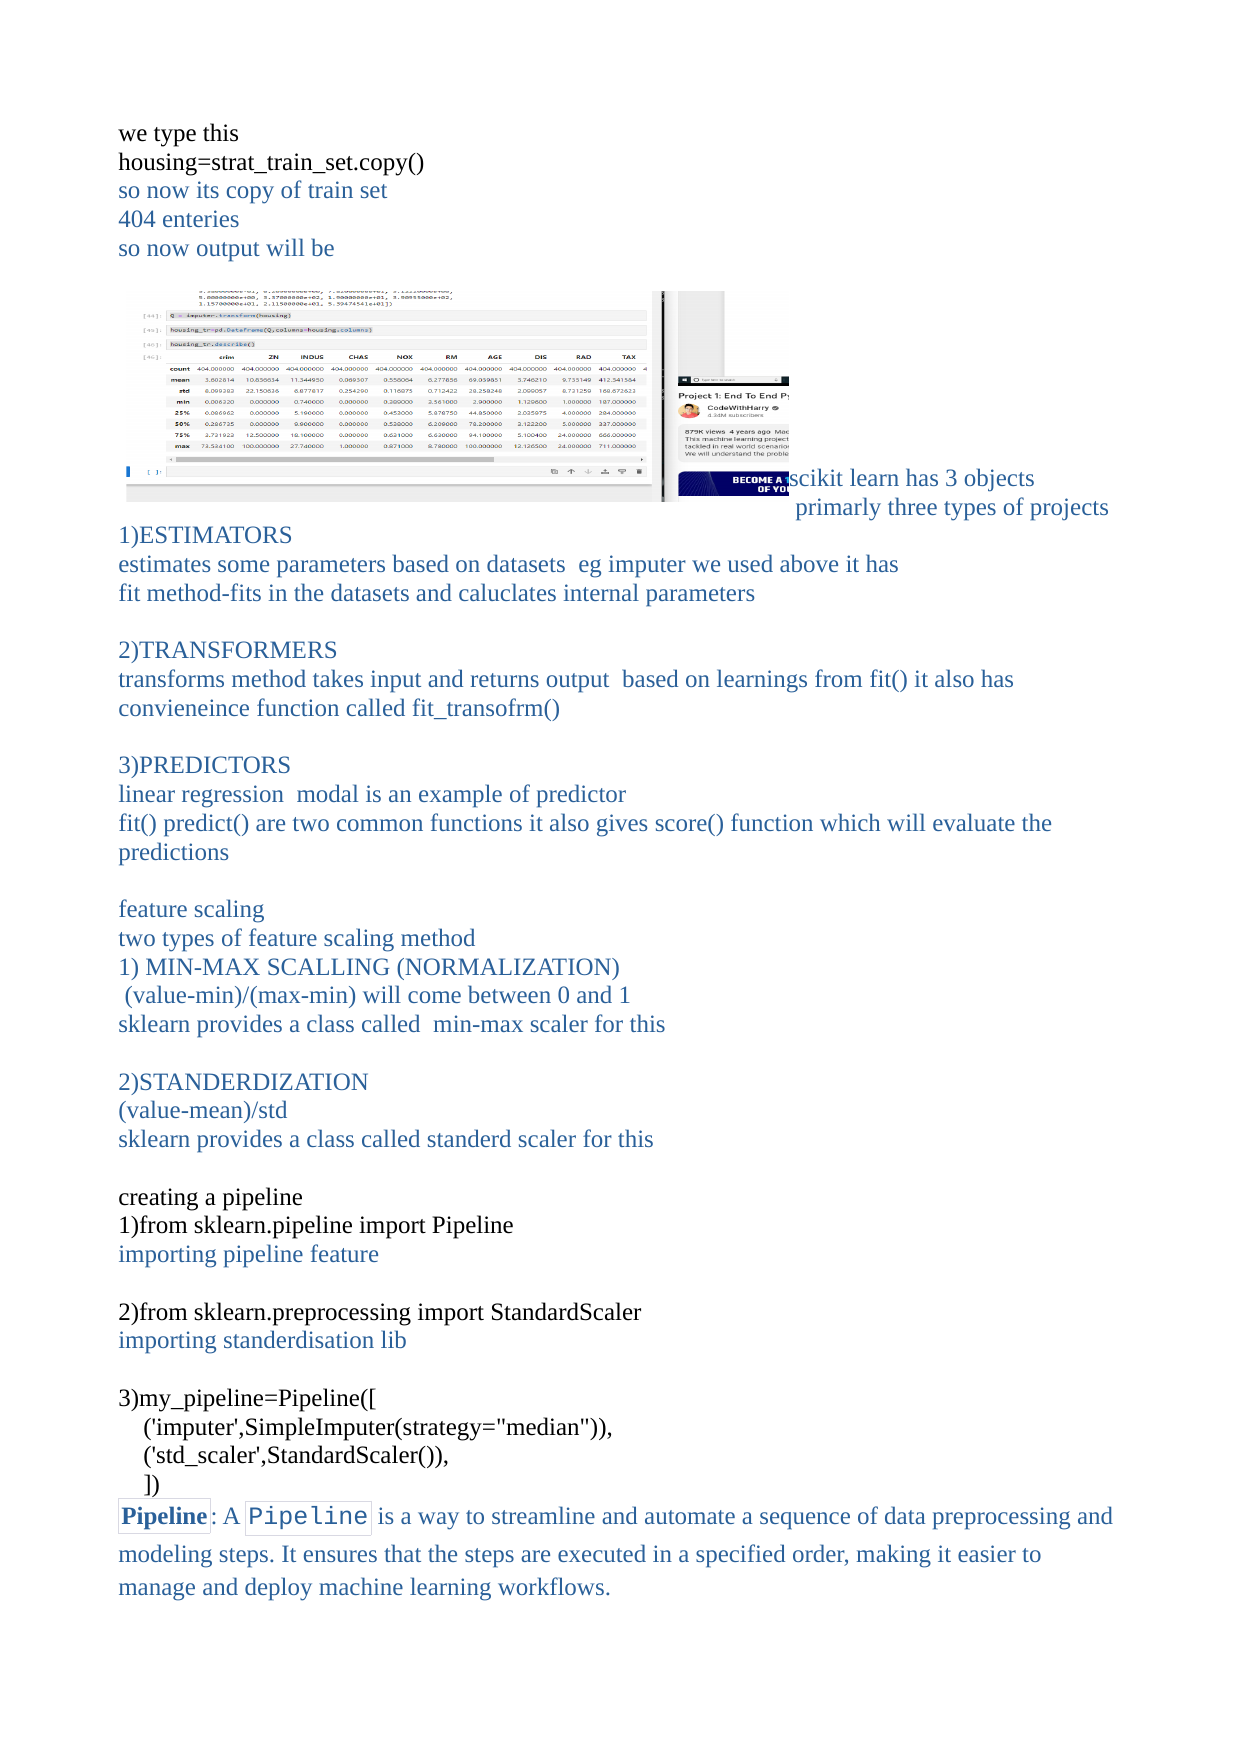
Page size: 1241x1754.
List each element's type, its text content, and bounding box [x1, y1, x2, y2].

text sklearn provides a class called min-max scaler for this [118, 1009, 1122, 1038]
text sklearn provides a class called standerd scaler for this [118, 1124, 1122, 1153]
text transforms method takes input and returns output based on learnings from fit() it also has convieneince function called fit_transofrm() [118, 664, 1122, 722]
text 1) MIN-MAX SCALLING (NORMALIZATION) [118, 952, 1122, 981]
text (value-mean)/std [118, 1096, 1122, 1124]
text feature scaling [118, 894, 1122, 923]
text 404 enteries [118, 204, 1122, 233]
text creating a pipeline [118, 1182, 1122, 1211]
text scikit learn has 3 objects [160, 463, 1122, 492]
text 3)PREDICTORS [118, 751, 1122, 779]
picture [126, 291, 160, 502]
text Pipeline: A Pipeline is a way to streamline and automate a sequence of data preprocessing and modeling steps. It ensures that the steps are executed in a specified order, making it easier to manage and deploy machine learning workflows. [118, 1498, 1122, 1601]
text linear regression modal is an example of predictor [118, 779, 1122, 808]
text 1)ESTIMATORS [118, 521, 1122, 549]
text so now output will be [118, 233, 1122, 262]
text two types of feature scaling method [118, 923, 1122, 952]
text we type this [118, 118, 1122, 147]
text 1)from sklearn.pipeline import Pipeline [118, 1211, 1122, 1239]
text 2)STANDERDIZATION [118, 1067, 1122, 1096]
text importing pipeline feature [118, 1239, 1122, 1268]
text housing=strat_train_set.copy() [118, 147, 1122, 176]
text importing standerdisation lib [118, 1326, 1122, 1354]
text fit() predict() are two common functions it also gives score() function which will evaluate the predictions [118, 808, 1122, 866]
text primarly three types of projects [118, 492, 1122, 521]
text estimates some parameters based on datasets eg imputer we used above it has [118, 549, 1122, 578]
text 2)TRANSFORMERS [118, 607, 1122, 664]
text 2)from sklearn.preprocessing import StandardScaler [118, 1297, 1122, 1326]
text 3)my_pipeline=Pipeline([ ('imputer',SimpleImputer(strategy="median")), ('std_scaler',StandardScaler()), ]) [118, 1383, 1122, 1498]
text so now its copy of train set [118, 176, 1122, 204]
text fit method-fits in the datasets and caluclates internal parameters [118, 578, 1122, 607]
text (value-min)/(max-min) will come between 0 and 1 [118, 981, 1122, 1009]
